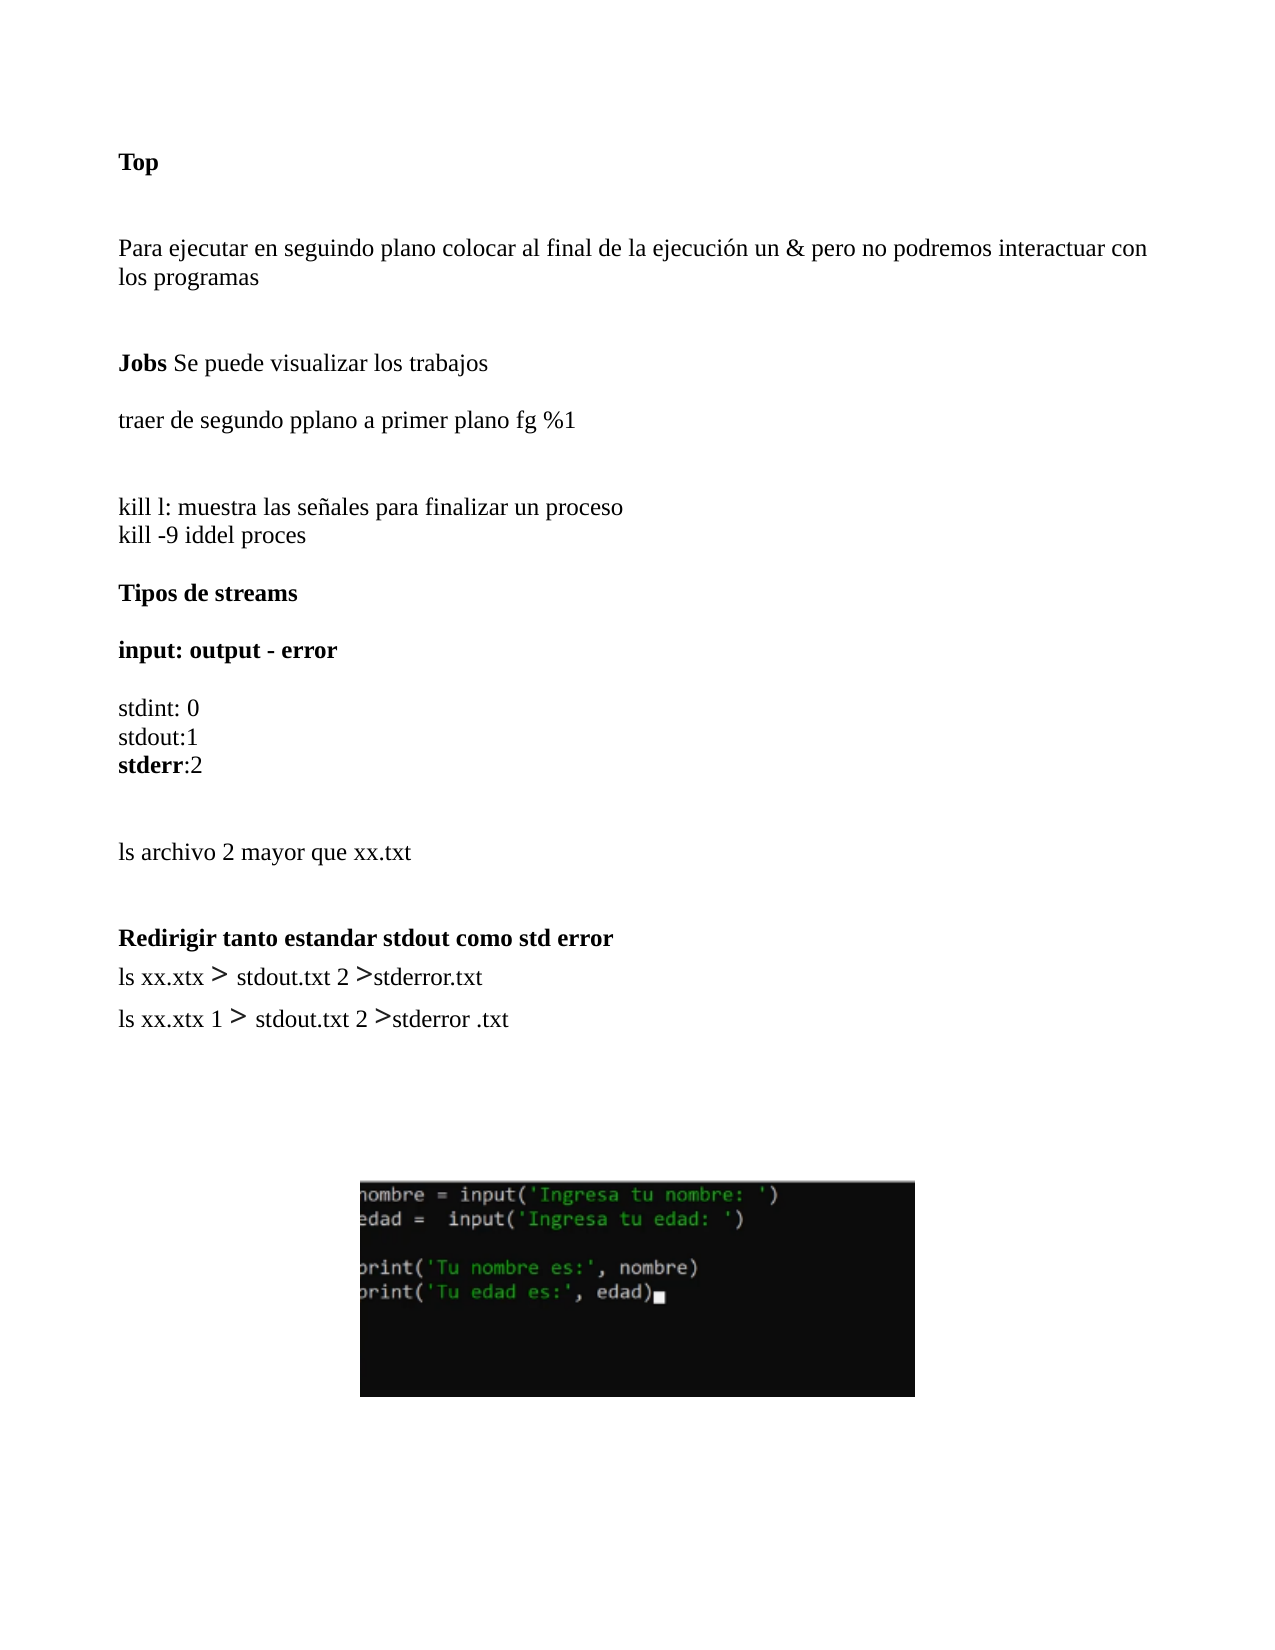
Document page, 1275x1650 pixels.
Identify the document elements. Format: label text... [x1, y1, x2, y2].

text traer de segundo pplano a primer plano fg %1 [118, 406, 1157, 434]
text stdint: 0 [118, 693, 1157, 722]
text Top [118, 147, 1157, 176]
text stderr:2 [118, 751, 1157, 779]
text Redirigir tanto estandar stdout como std error [118, 923, 1157, 952]
text ls xx.xtx 1 > stdout.txt 2 >stderror .txt [118, 994, 1157, 1037]
text input: output - error [118, 636, 1157, 664]
text kill l: muestra las señales para finalizar un proceso [118, 492, 1157, 521]
picture [360, 1180, 915, 1397]
text Para ejecutar en seguindo plano colocar al final de la ejecución un & pero no podremos interactuar con los programas [118, 233, 1157, 291]
text Jobs Se puede visualizar los trabajos [118, 348, 1157, 377]
text Tipos de streams [118, 578, 1157, 607]
text stdout:1 [118, 722, 1157, 751]
text kill -9 iddel proces [118, 521, 1157, 549]
text ls archivo 2 mayor que xx.txt [118, 837, 1157, 866]
text ls xx.xtx > stdout.txt 2 >stderror.txt [118, 952, 1157, 994]
